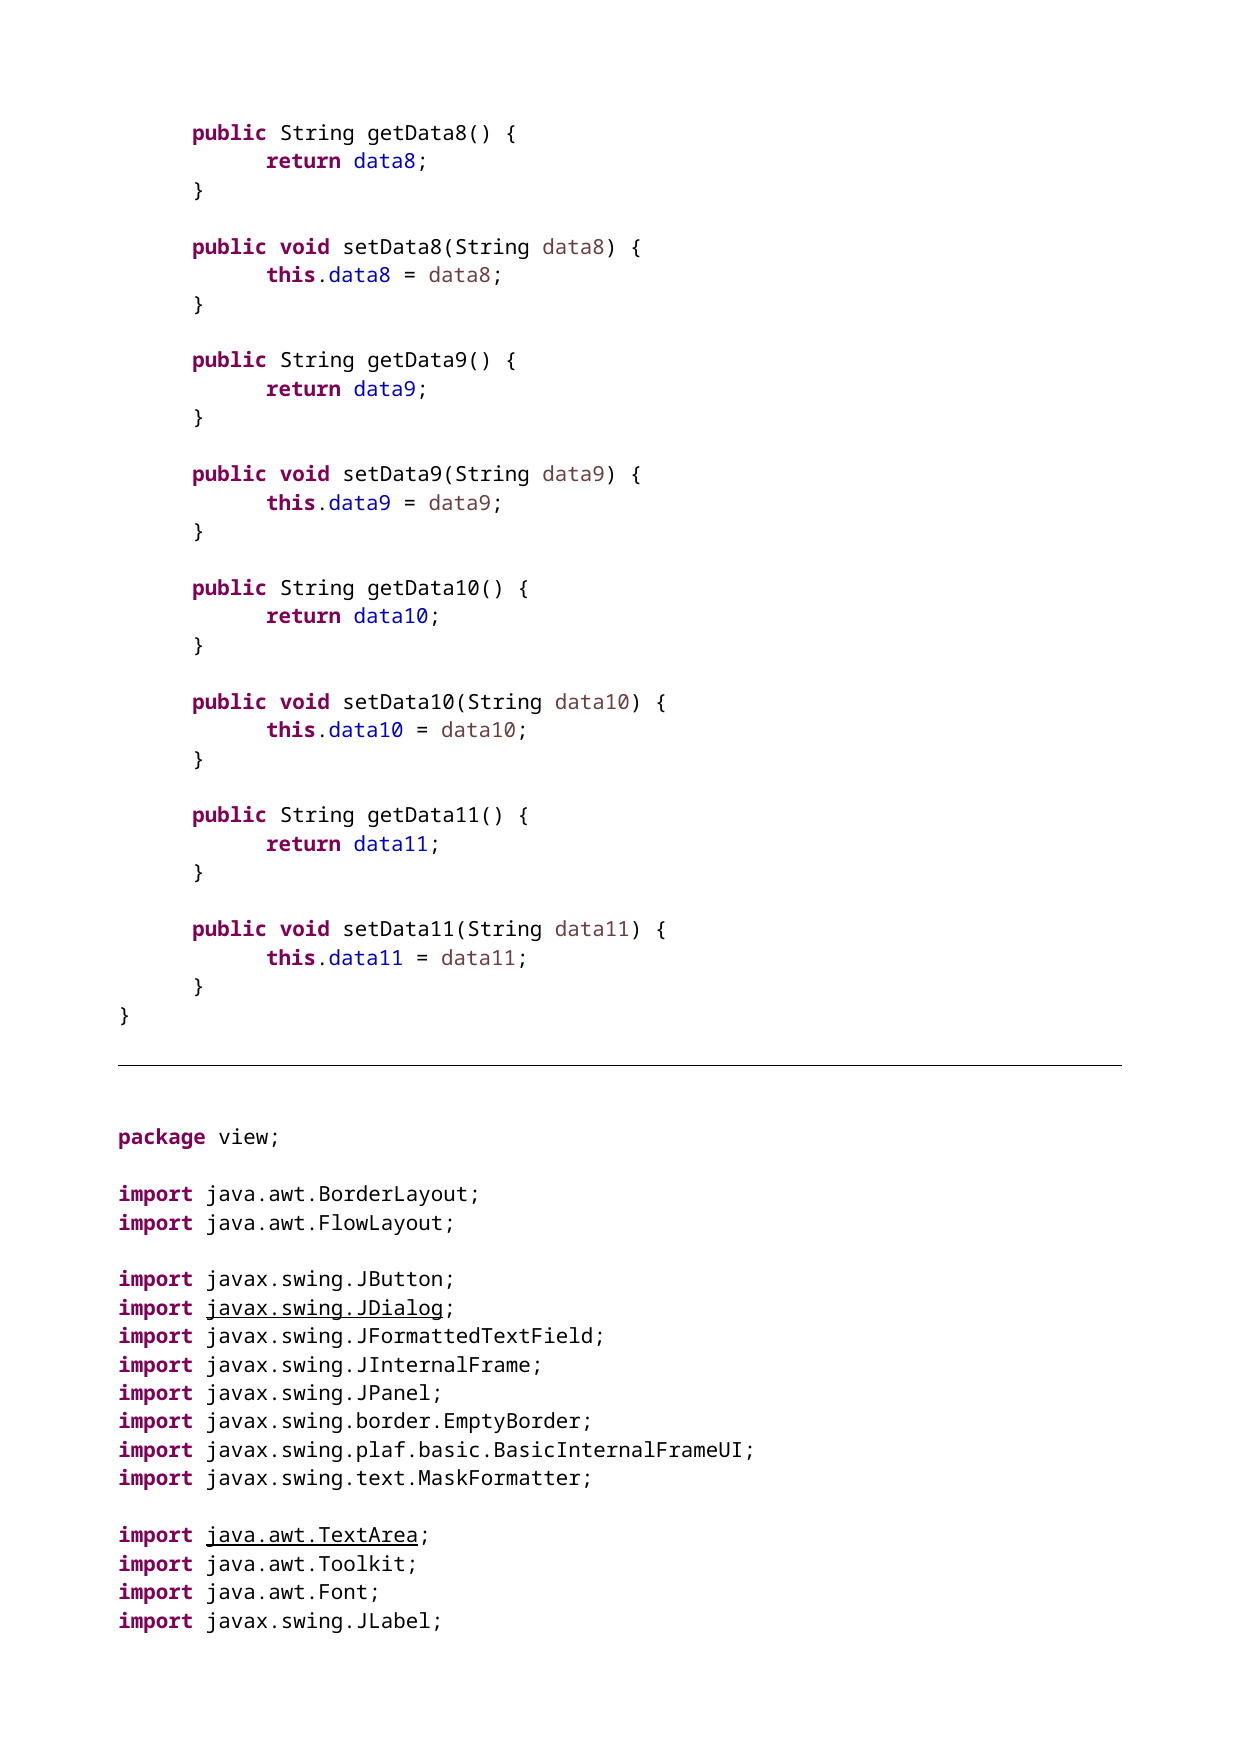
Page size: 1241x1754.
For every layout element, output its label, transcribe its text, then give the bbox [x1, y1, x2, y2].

text import javax.swing.text.MaskFormatter; [118, 1463, 1122, 1492]
text } [118, 630, 1122, 658]
text } [118, 857, 1122, 886]
text this.data11 = data11; [118, 943, 1122, 971]
text import java.awt.Toolkit; [118, 1549, 1122, 1577]
text return data11; [118, 829, 1122, 857]
text return data10; [118, 602, 1122, 630]
text import javax.swing.plaf.basic.BasicInternalFrameUI; [118, 1435, 1122, 1463]
text return data8; [118, 147, 1122, 175]
text import javax.swing.JLabel; [118, 1606, 1122, 1634]
text public void setData11(String data11) { [118, 914, 1122, 943]
text import javax.swing.JButton; [118, 1264, 1122, 1293]
text public void setData8(String data8) { [118, 232, 1122, 260]
text import javax.swing.border.EmptyBorder; [118, 1407, 1122, 1435]
text import java.awt.TextArea; [118, 1520, 1122, 1549]
text } [118, 1000, 1122, 1028]
text public String getData8() { [118, 118, 1122, 147]
text import java.awt.Font; [118, 1577, 1122, 1606]
text return data9; [118, 374, 1122, 402]
text this.data8 = data8; [118, 260, 1122, 289]
text public void setData10(String data10) { [118, 687, 1122, 715]
text } [118, 175, 1122, 203]
text } [118, 289, 1122, 317]
text import java.awt.BorderLayout; [118, 1179, 1122, 1208]
text this.data9 = data9; [118, 488, 1122, 516]
text import javax.swing.JInternalFrame; [118, 1350, 1122, 1378]
text public String getData11() { [118, 801, 1122, 829]
text } [118, 516, 1122, 545]
text import javax.swing.JDialog; [118, 1293, 1122, 1321]
text import javax.swing.JFormattedTextField; [118, 1321, 1122, 1350]
text } [118, 971, 1122, 1000]
text } [118, 744, 1122, 772]
text public void setData9(String data9) { [118, 459, 1122, 488]
text import javax.swing.JPanel; [118, 1378, 1122, 1407]
text } [118, 402, 1122, 431]
text public String getData10() { [118, 573, 1122, 602]
text public String getData9() { [118, 346, 1122, 374]
text package view; [118, 1122, 1122, 1151]
text import java.awt.FlowLayout; [118, 1208, 1122, 1236]
text this.data10 = data10; [118, 715, 1122, 744]
